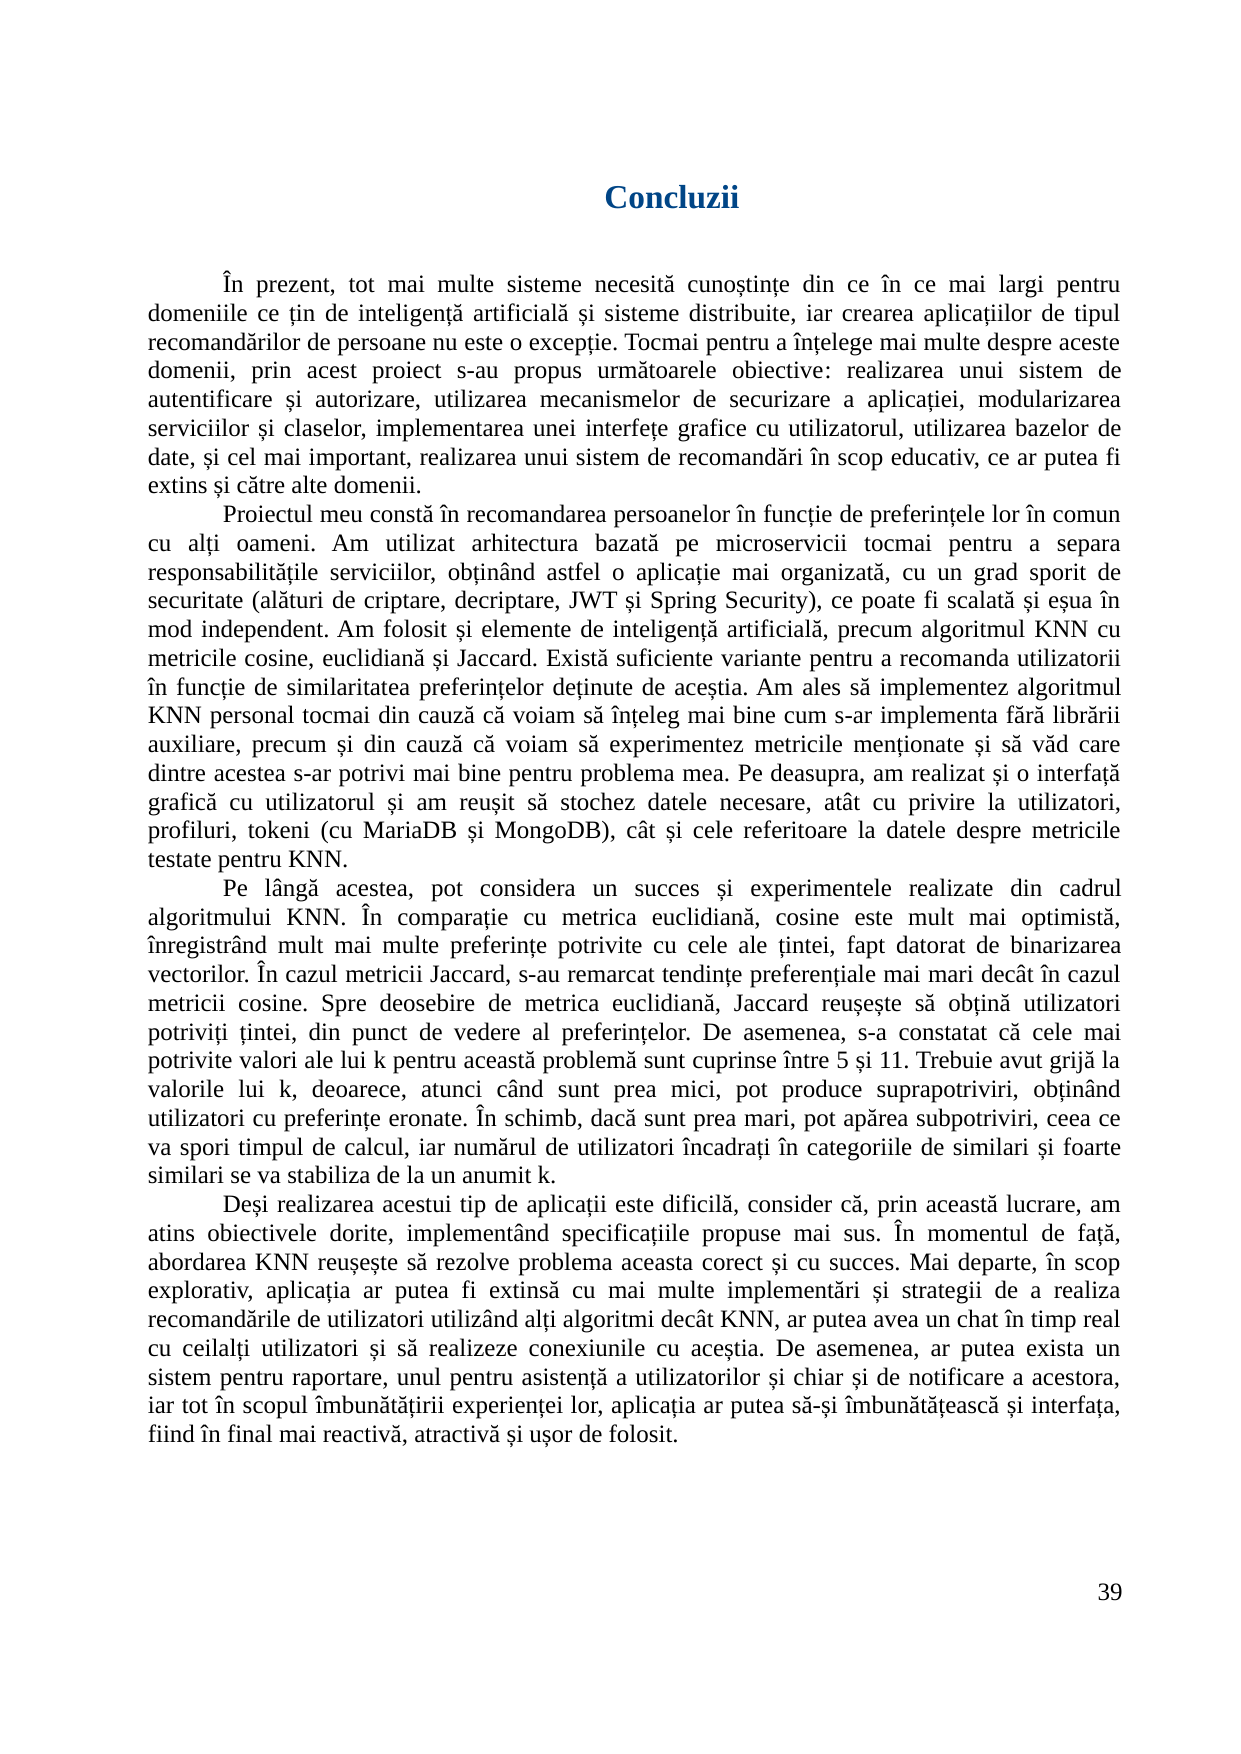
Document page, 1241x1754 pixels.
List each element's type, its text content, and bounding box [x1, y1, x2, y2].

text Deși realizarea acestui tip de aplicații este dificilă, consider că, prin această lucrare, am atins obiectivele dorite, implementând specificațiile propuse mai sus. În momentul de față, abordarea KNN reușește să rezolve problema aceasta corect și cu succes. Mai departe, în scop explorativ, aplicația ar putea fi extinsă cu mai multe implementări și strategii de a realiza recomandările de utilizatori utilizând alți algoritmi decât KNN, ar putea avea un chat în timp real cu ceilalți utilizatori și să realizeze conexiunile cu aceștia. De asemenea, ar putea exista un sistem pentru raportare, unul pentru asistență a utilizatorilor și chiar și de notificare a acestora, iar tot în scopul îmbunătățirii experienței lor, aplicația ar putea să-și îmbunătățească și interfața, fiind în final mai reactivă, atractivă și ușor de folosit. [148, 1189, 1122, 1448]
subtitle Concluzii [221, 177, 1122, 215]
text Pe lângă acestea, pot considera un succes și experimentele realizate din cadrul algoritmului KNN. În comparație cu metrica euclidiană, cosine este mult mai optimistă, înregistrând mult mai multe preferințe potrivite cu cele ale țintei, fapt datorat de binarizarea vectorilor. În cazul metricii Jaccard, s-au remarcat tendințe preferențiale mai mari decât în cazul metricii cosine. Spre deosebire de metrica euclidiană, Jaccard reușește să obțină utilizatori potriviți țintei, din punct de vedere al preferințelor. De asemenea, s-a constatat că cele mai potrivite valori ale lui k pentru această problemă sunt cuprinse între 5 și 11. Trebuie avut grijă la valorile lui k, deoarece, atunci când sunt prea mici, pot produce suprapotriviri, obținând utilizatori cu preferințe eronate. În schimb, dacă sunt prea mari, pot apărea subpotriviri, ceea ce va spori timpul de calcul, iar numărul de utilizatori încadrați în categoriile de similari și foarte similari se va stabiliza de la un anumit k. [148, 873, 1122, 1189]
text Proiectul meu constă în recomandarea persoanelor în funcție de preferințele lor în comun cu alți oameni. Am utilizat arhitectura bazată pe microservicii tocmai pentru a separa responsabilitățile serviciilor, obținând astfel o aplicație mai organizată, cu un grad sporit de securitate (alături de criptare, decriptare, JWT și Spring Security), ce poate fi scalată și eșua în mod independent. Am folosit și elemente de inteligență artificială, precum algoritmul KNN cu metricile cosine, euclidiană și Jaccard. Există suficiente variante pentru a recomanda utilizatorii în funcție de similaritatea preferințelor deținute de aceștia. Am ales să implementez algoritmul KNN personal tocmai din cauză că voiam să înțeleg mai bine cum s-ar implementa fără librării auxiliare, precum și din cauză că voiam să experimentez metricile menționate și să văd care dintre acestea s-ar potrivi mai bine pentru problema mea. Pe deasupra, am realizat și o interfață grafică cu utilizatorul și am reușit să stochez datele necesare, atât cu privire la utilizatori, profiluri, tokeni (cu MariaDB și MongoDB), cât și cele referitoare la datele despre metricile testate pentru KNN. [148, 499, 1122, 873]
text În prezent, tot mai multe sisteme necesită cunoștințe din ce în ce mai largi pentru domeniile ce țin de inteligență artificială și sisteme distribuite, iar crearea aplicațiilor de tipul recomandărilor de persoane nu este o excepție. Tocmai pentru a înțelege mai multe despre aceste domenii, prin acest proiect s-au propus următoarele obiective: realizarea unui sistem de autentificare și autorizare, utilizarea mecanismelor de securizare a aplicației, modularizarea serviciilor și claselor, implementarea unei interfețe grafice cu utilizatorul, utilizarea bazelor de date, și cel mai important, realizarea unui sistem de recomandări în scop educativ, ce ar putea fi extins și către alte domenii. [148, 269, 1122, 499]
